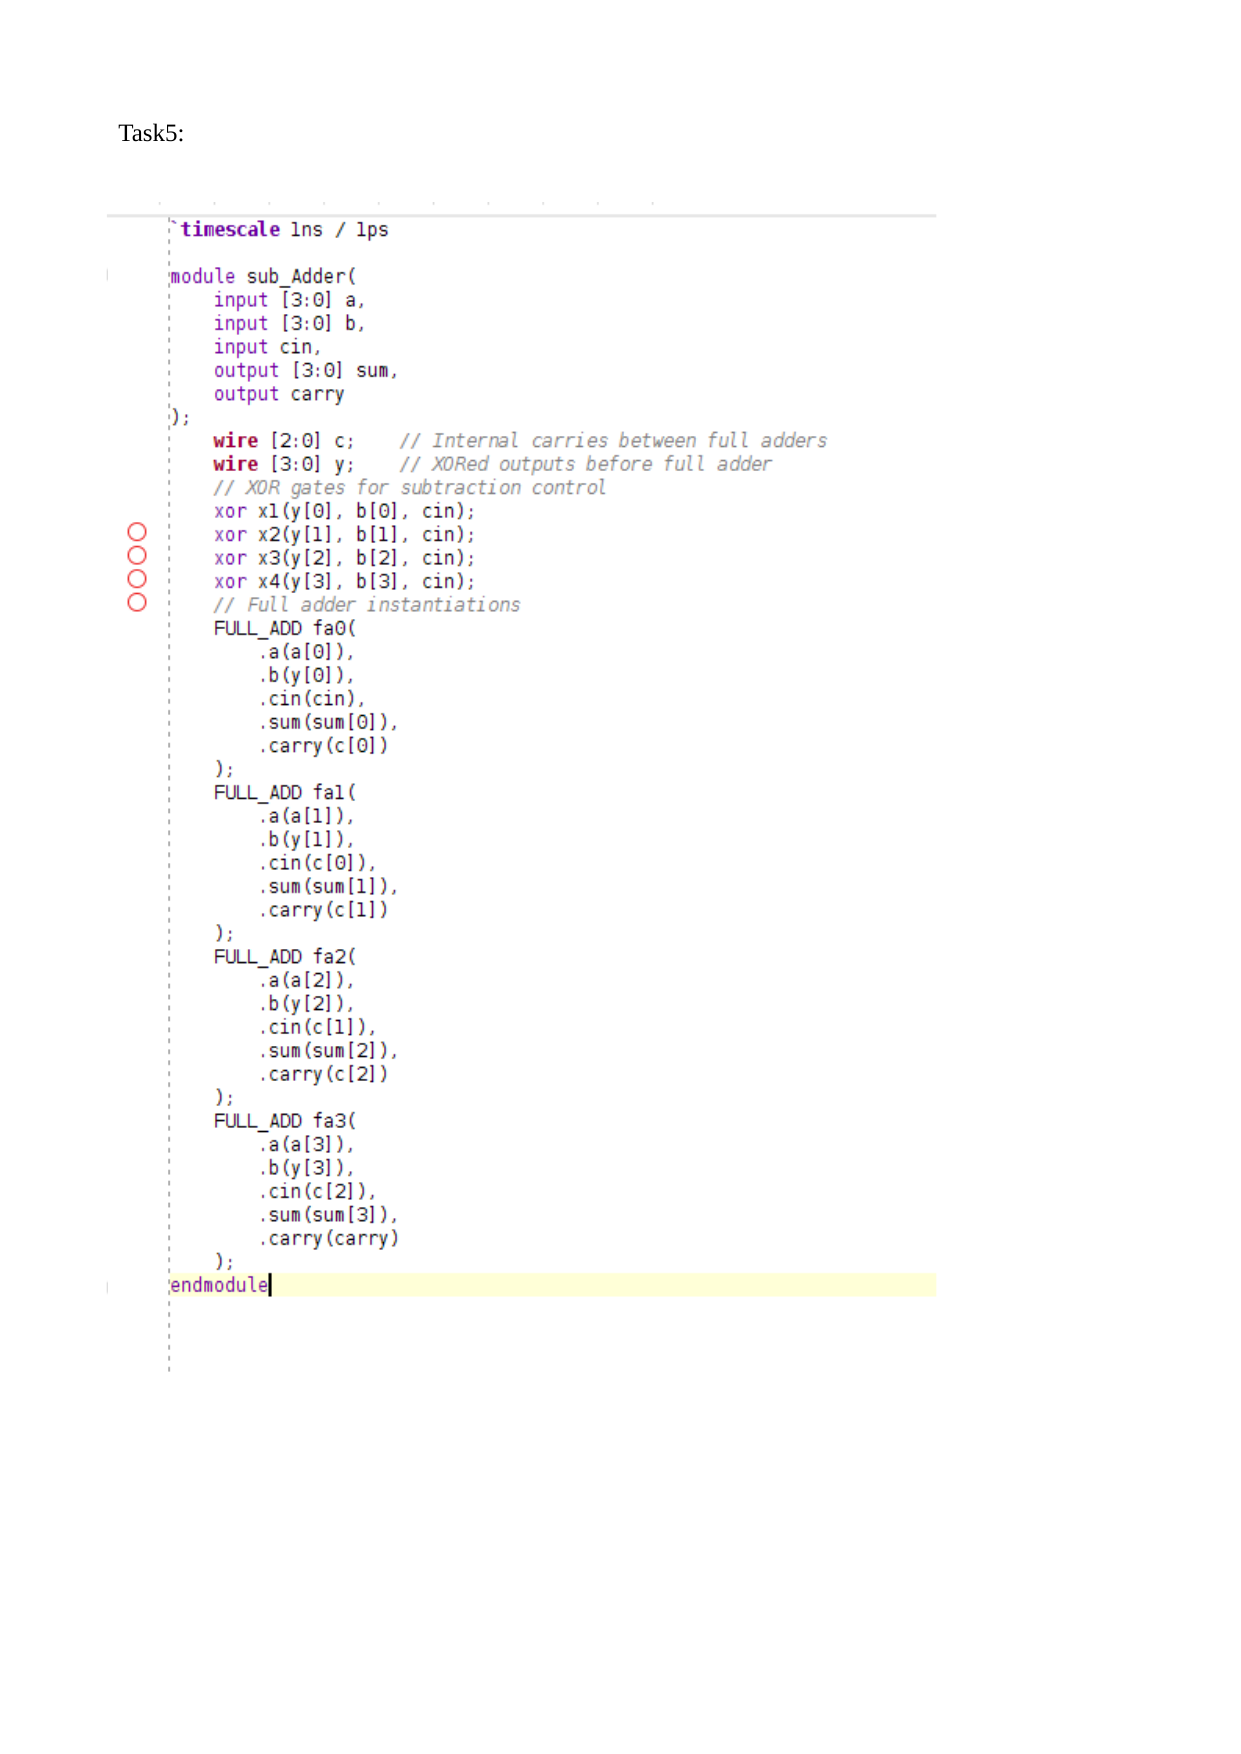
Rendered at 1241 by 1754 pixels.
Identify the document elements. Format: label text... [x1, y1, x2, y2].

picture [106, 202, 937, 1375]
text Task5: [118, 118, 1122, 147]
